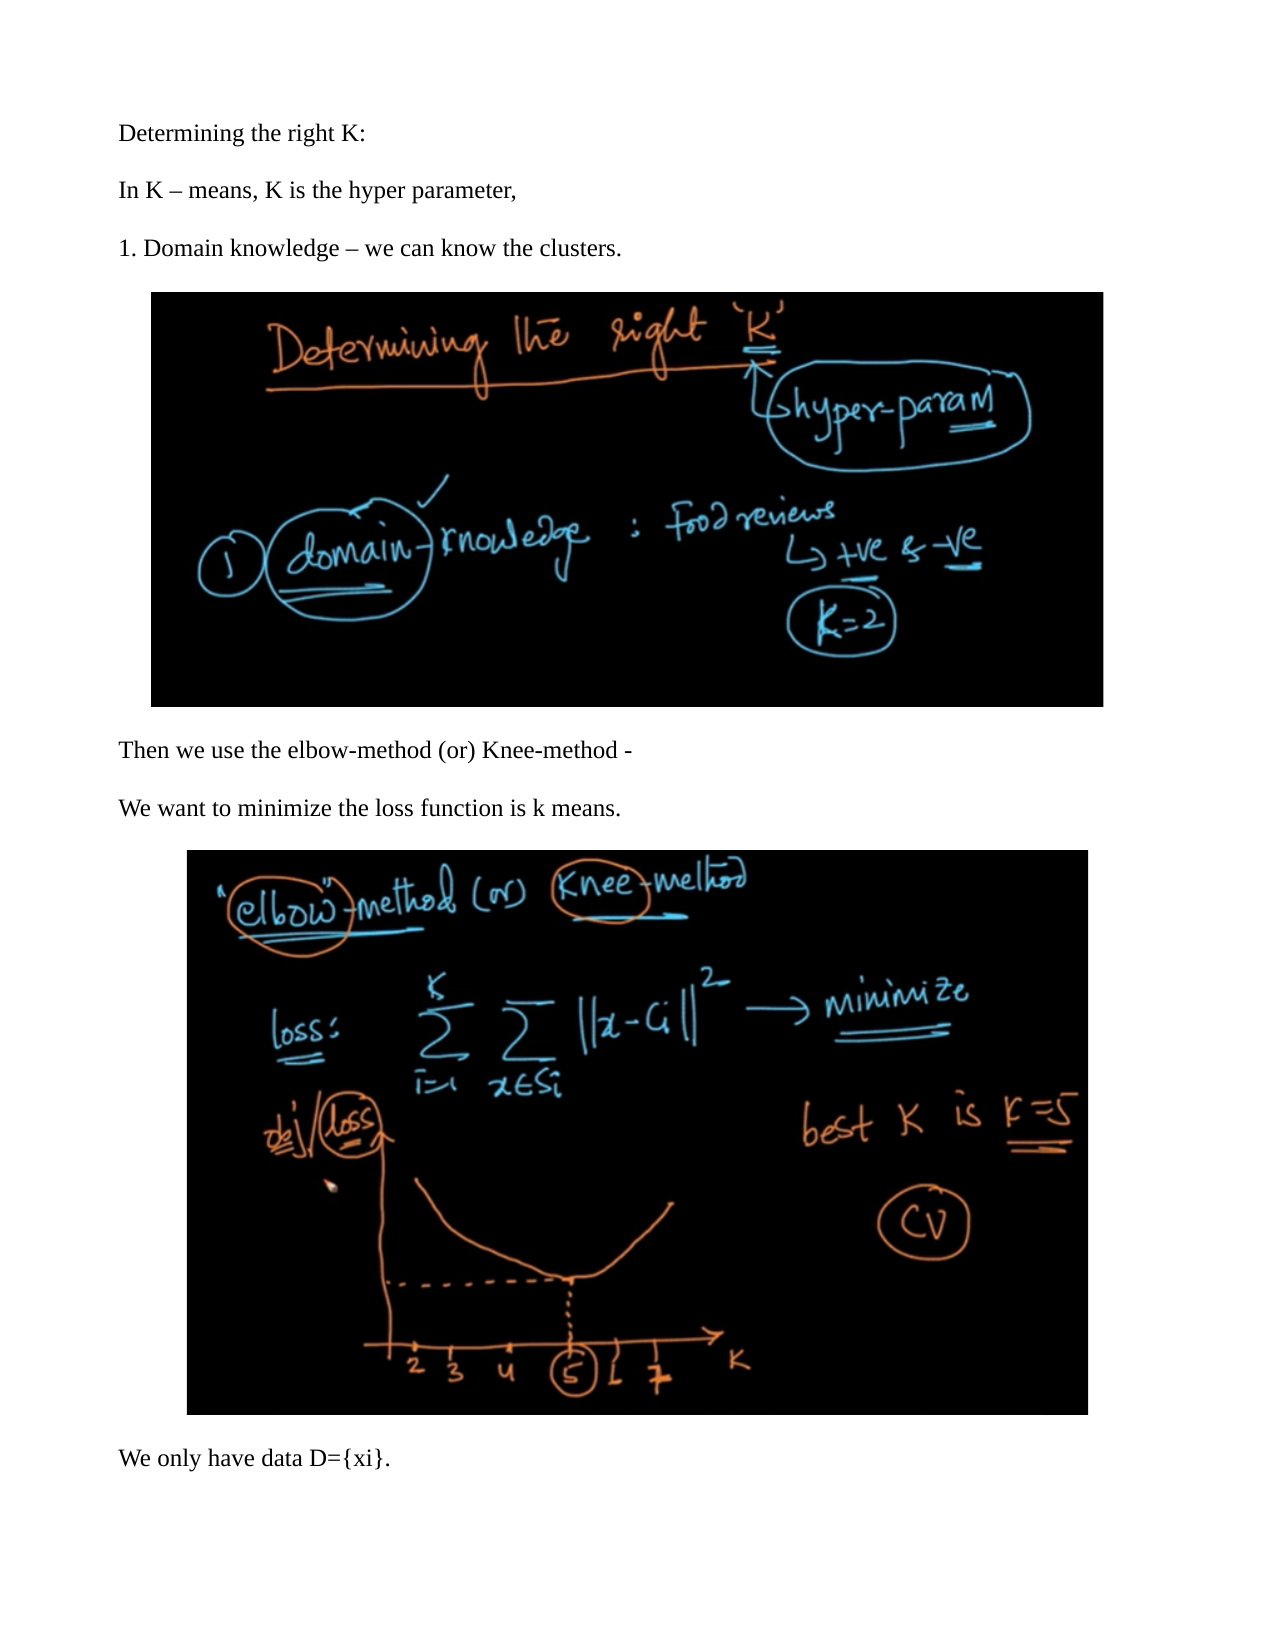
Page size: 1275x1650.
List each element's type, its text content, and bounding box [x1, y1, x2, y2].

text Determining the right K: [118, 118, 1157, 147]
text 1. Domain knowledge – we can know the clusters. [118, 233, 1157, 262]
text In K – means, K is the hyper parameter, [118, 176, 1157, 204]
text We only have data D={xi}. [118, 1443, 1157, 1472]
text We want to minimize the loss function is k means. [118, 793, 1157, 822]
text Then we use the elbow-method (or) Knee-method - [118, 735, 1157, 764]
picture [151, 292, 1104, 707]
picture [186, 850, 1089, 1415]
